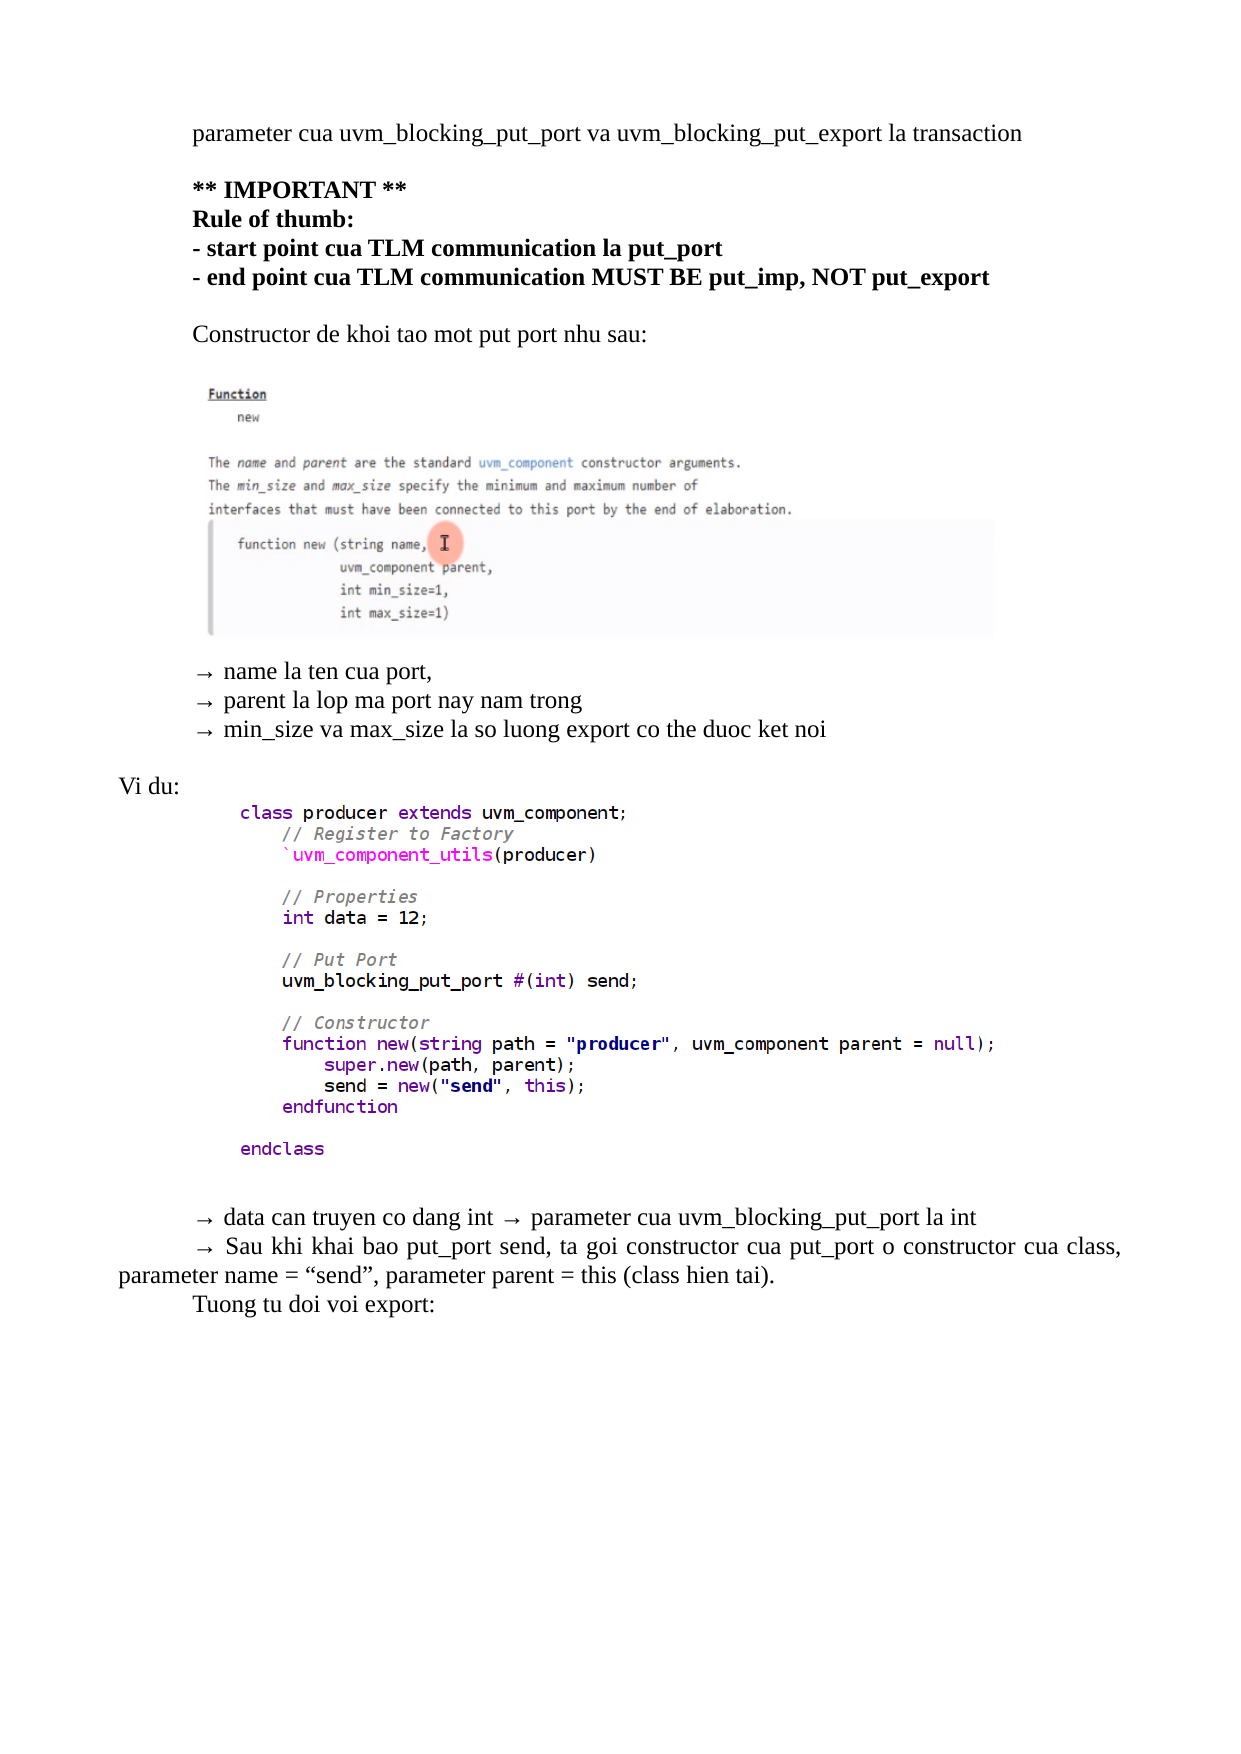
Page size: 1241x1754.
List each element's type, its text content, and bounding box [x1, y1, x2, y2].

picture [239, 800, 1001, 1164]
text parameter cua uvm_blocking_put_port va uvm_blocking_put_export la transaction [118, 118, 1122, 147]
text → parent la lop ma port nay nam trong [118, 685, 1122, 714]
text → name la ten cua port, [118, 657, 1122, 685]
picture [118, 376, 1123, 657]
text → data can truyen co dang int → parameter cua uvm_blocking_put_port la int [118, 1202, 1122, 1231]
text → min_size va max_size la so luong export co the duoc ket noi [118, 714, 1122, 742]
text Vi du: [118, 771, 1122, 800]
text Tuong tu doi voi export: [118, 1289, 1122, 1317]
text ** IMPORTANT ** [118, 176, 1122, 204]
text Constructor de khoi tao mot put port nhu sau: [118, 319, 1122, 348]
text Rule of thumb: [118, 204, 1122, 233]
text → Sau khi khai bao put_port send, ta goi constructor cua put_port o constructor cua class, parameter name = “send”, parameter parent = this (class hien tai). [118, 1231, 1122, 1289]
text - start point cua TLM communication la put_port [118, 233, 1122, 262]
text - end point cua TLM communication MUST BE put_imp, NOT put_export [118, 262, 1122, 291]
